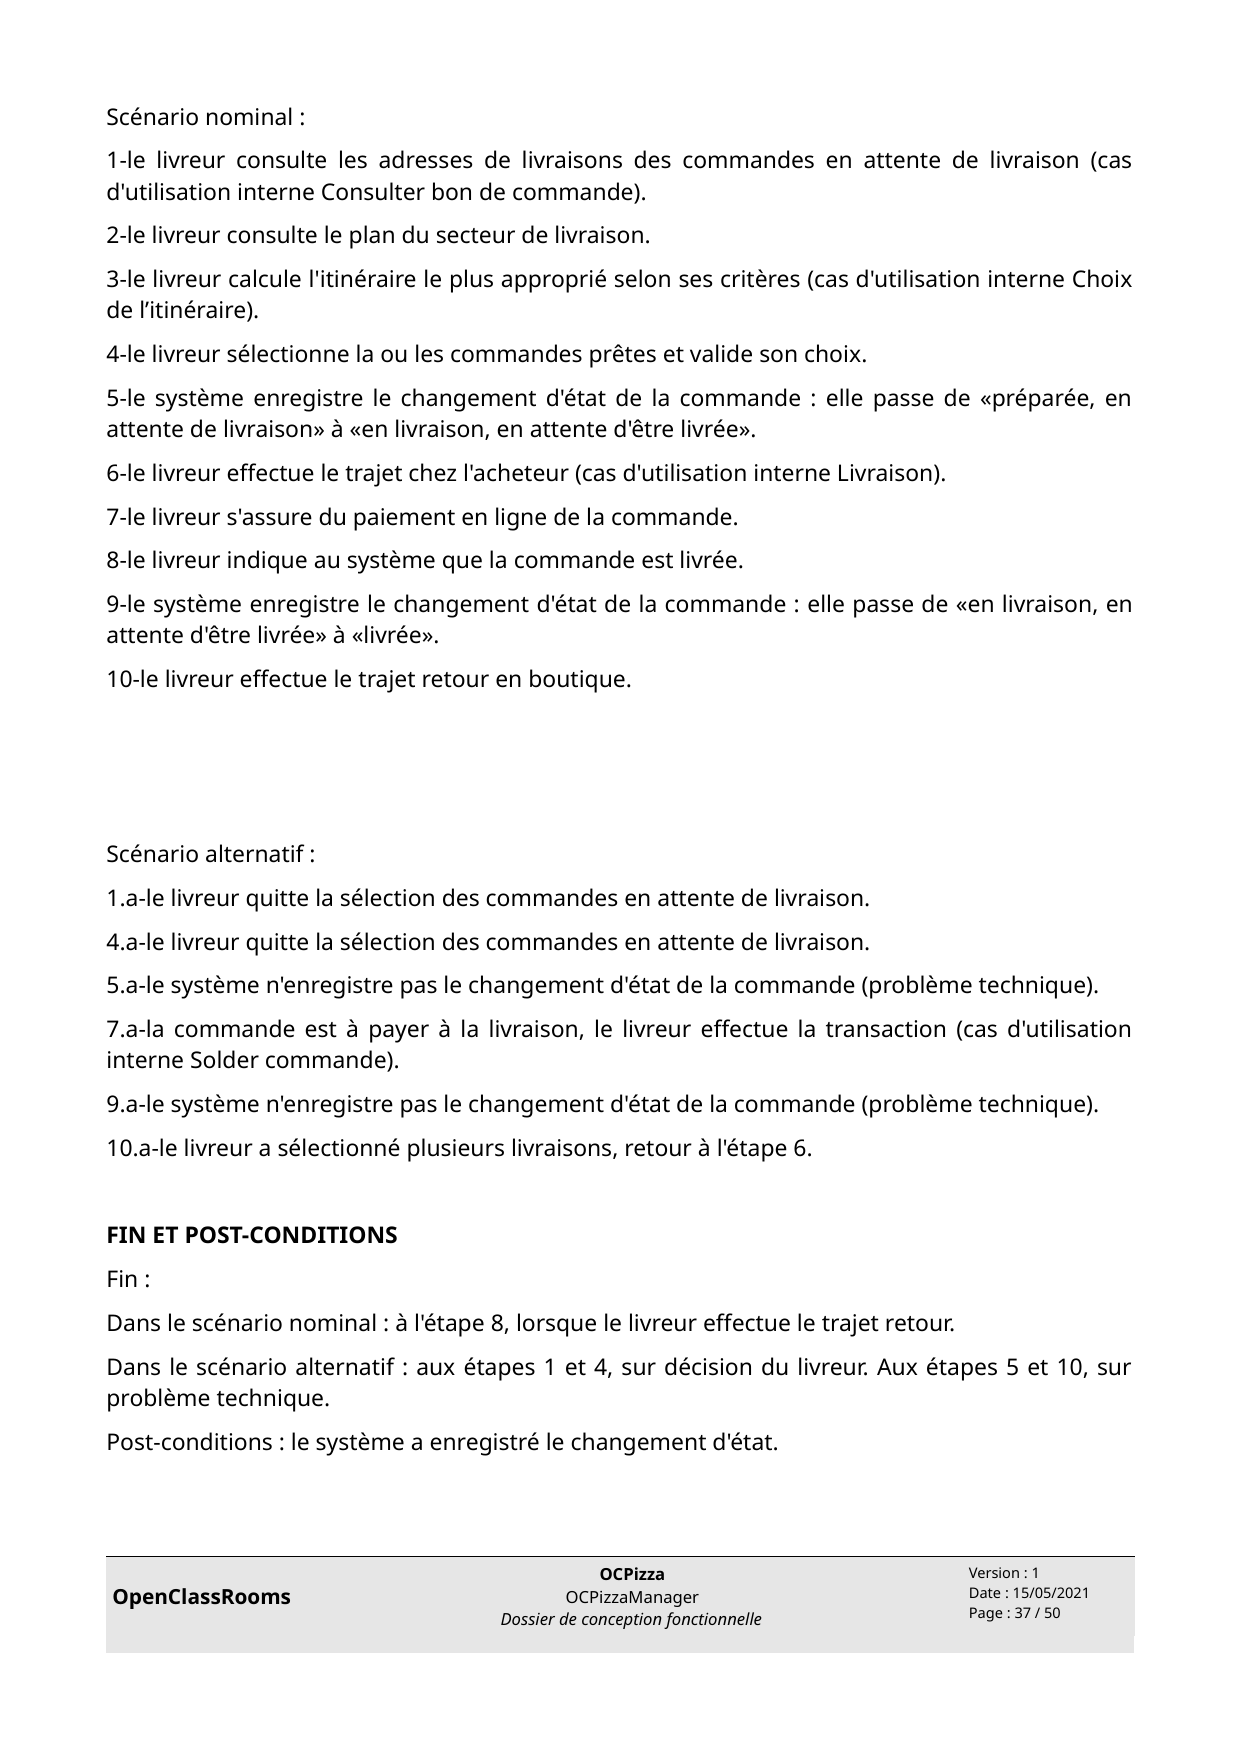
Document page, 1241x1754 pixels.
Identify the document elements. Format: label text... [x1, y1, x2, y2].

text 10-le livreur effectue le trajet retour en boutique. [106, 663, 1134, 694]
text 3-le livreur calcule l'itinéraire le plus approprié selon ses critères (cas d'utilisation interne Choix de l’itinéraire). [106, 263, 1134, 325]
text 9-le système enregistre le changement d'état de la commande : elle passe de «en livraison, en attente d'être livrée» à «livrée». [106, 588, 1134, 650]
text 2-le livreur consulte le plan du secteur de livraison. [106, 219, 1134, 250]
text 8-le livreur indique au système que la commande est livrée. [106, 544, 1134, 575]
text Post-conditions : le système a enregistré le changement d'état. [106, 1425, 1134, 1457]
text Scénario nominal : [106, 100, 1134, 132]
text Dans le scénario nominal : à l'étape 8, lorsque le livreur effectue le trajet retour. [106, 1307, 1134, 1338]
text 10.a-le livreur a sélectionné plusieurs livraisons, retour à l'étape 6. [106, 1132, 1134, 1163]
text 1-le livreur consulte les adresses de livraisons des commandes en attente de livraison (cas d'utilisation interne Consulter bon de commande). [106, 144, 1134, 207]
text 9.a-le système n'enregistre pas le changement d'état de la commande (problème technique). [106, 1088, 1134, 1119]
text 5.a-le système n'enregistre pas le changement d'état de la commande (problème technique). [106, 969, 1134, 1000]
text 7-le livreur s'assure du paiement en ligne de la commande. [106, 500, 1134, 532]
text 4-le livreur sélectionne la ou les commandes prêtes et valide son choix. [106, 338, 1134, 369]
text Dans le scénario alternatif : aux étapes 1 et 4, sur décision du livreur. Aux étapes 5 et 10, sur problème technique. [106, 1350, 1134, 1413]
text 4.a-le livreur quitte la sélection des commandes en attente de livraison. [106, 925, 1134, 957]
text 6-le livreur effectue le trajet chez l'acheteur (cas d'utilisation interne Livraison). [106, 457, 1134, 488]
text 5-le système enregistre le changement d'état de la commande : elle passe de «préparée, en attente de livraison» à «en livraison, en attente d'être livrée». [106, 382, 1134, 444]
text Fin : [106, 1263, 1134, 1294]
text Scénario alternatif : [106, 838, 1134, 869]
text FIN ET POST-CONDITIONS [106, 1219, 1134, 1250]
text 1.a-le livreur quitte la sélection des commandes en attente de livraison. [106, 882, 1134, 913]
text 7.a-la commande est à payer à la livraison, le livreur effectue la transaction (cas d'utilisation interne Solder commande). [106, 1013, 1134, 1075]
